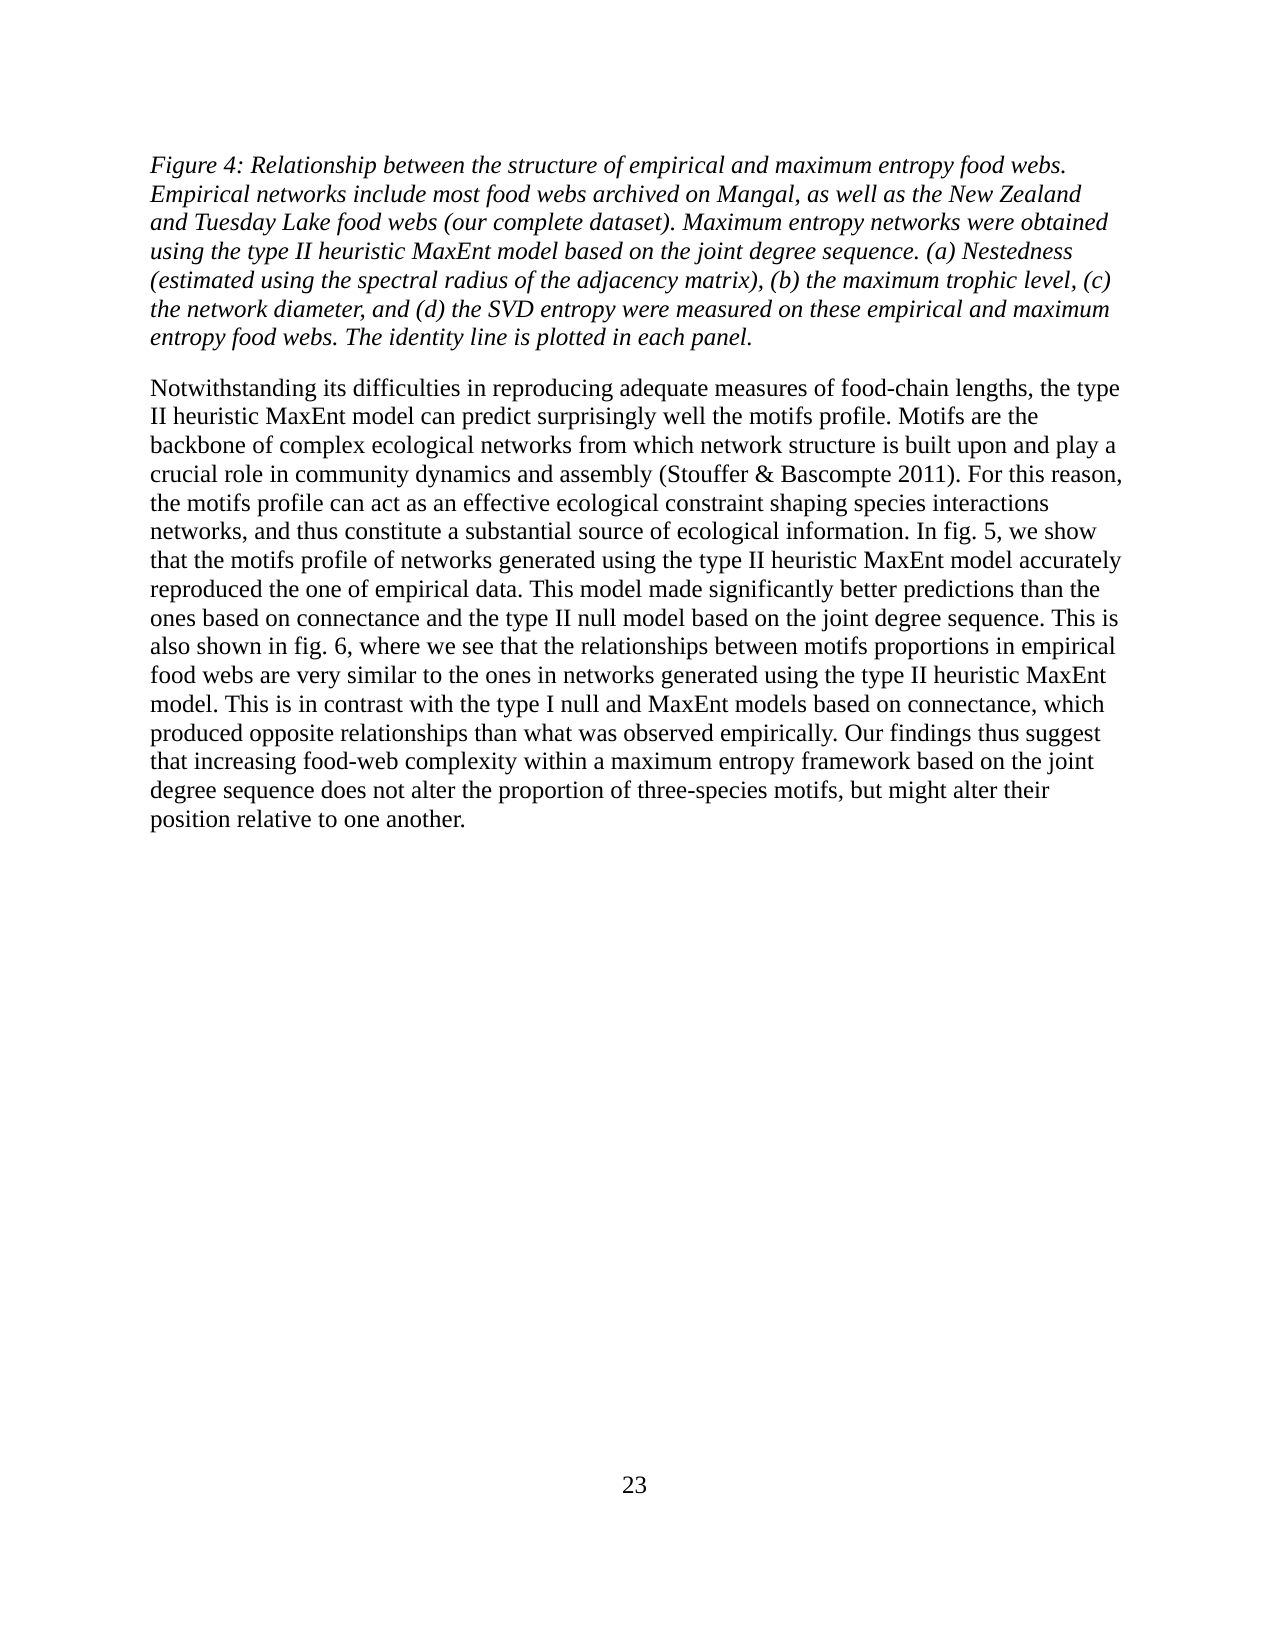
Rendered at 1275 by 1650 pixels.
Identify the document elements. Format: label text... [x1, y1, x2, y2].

text Notwithstanding its difficulties in reproducing adequate measures of food-chain lengths, the type II heuristic MaxEnt model can predict surprisingly well the motifs profile. Motifs are the backbone of complex ecological networks from which network structure is built upon and play a crucial role in community dynamics and assembly (Stouffer & Bascompte 2011). For this reason, the motifs profile can act as an effective ecological constraint shaping species interactions networks, and thus constitute a substantial source of ecological information. In fig. 5, we show that the motifs profile of networks generated using the type II heuristic MaxEnt model accurately reproduced the one of empirical data. This model made significantly better predictions than the ones based on connectance and the type II null model based on the joint degree sequence. This is also shown in fig. 6, where we see that the relationships between motifs proportions in empirical food webs are very similar to the ones in networks generated using the type II heuristic MaxEnt model. This is in contrast with the type I null and MaxEnt models based on connectance, which produced opposite relationships than what was observed empirically. Our findings thus suggest that increasing food-web complexity within a maximum entropy framework based on the joint degree sequence does not alter the proportion of three-species motifs, but might alter their position relative to one another. [150, 373, 1125, 833]
text Figure 4: Relationship between the structure of empirical and maximum entropy food webs. Empirical networks include most food webs archived on Mangal, as well as the New Zealand and Tuesday Lake food webs (our complete dataset). Maximum entropy networks were obtained using the type II heuristic MaxEnt model based on the joint degree sequence. (a) Nestedness (estimated using the spectral radius of the adjacency matrix), (b) the maximum trophic level, (c) the network diameter, and (d) the SVD entropy were measured on these empirical and maximum entropy food webs. The identity line is plotted in each panel. [150, 150, 1125, 351]
